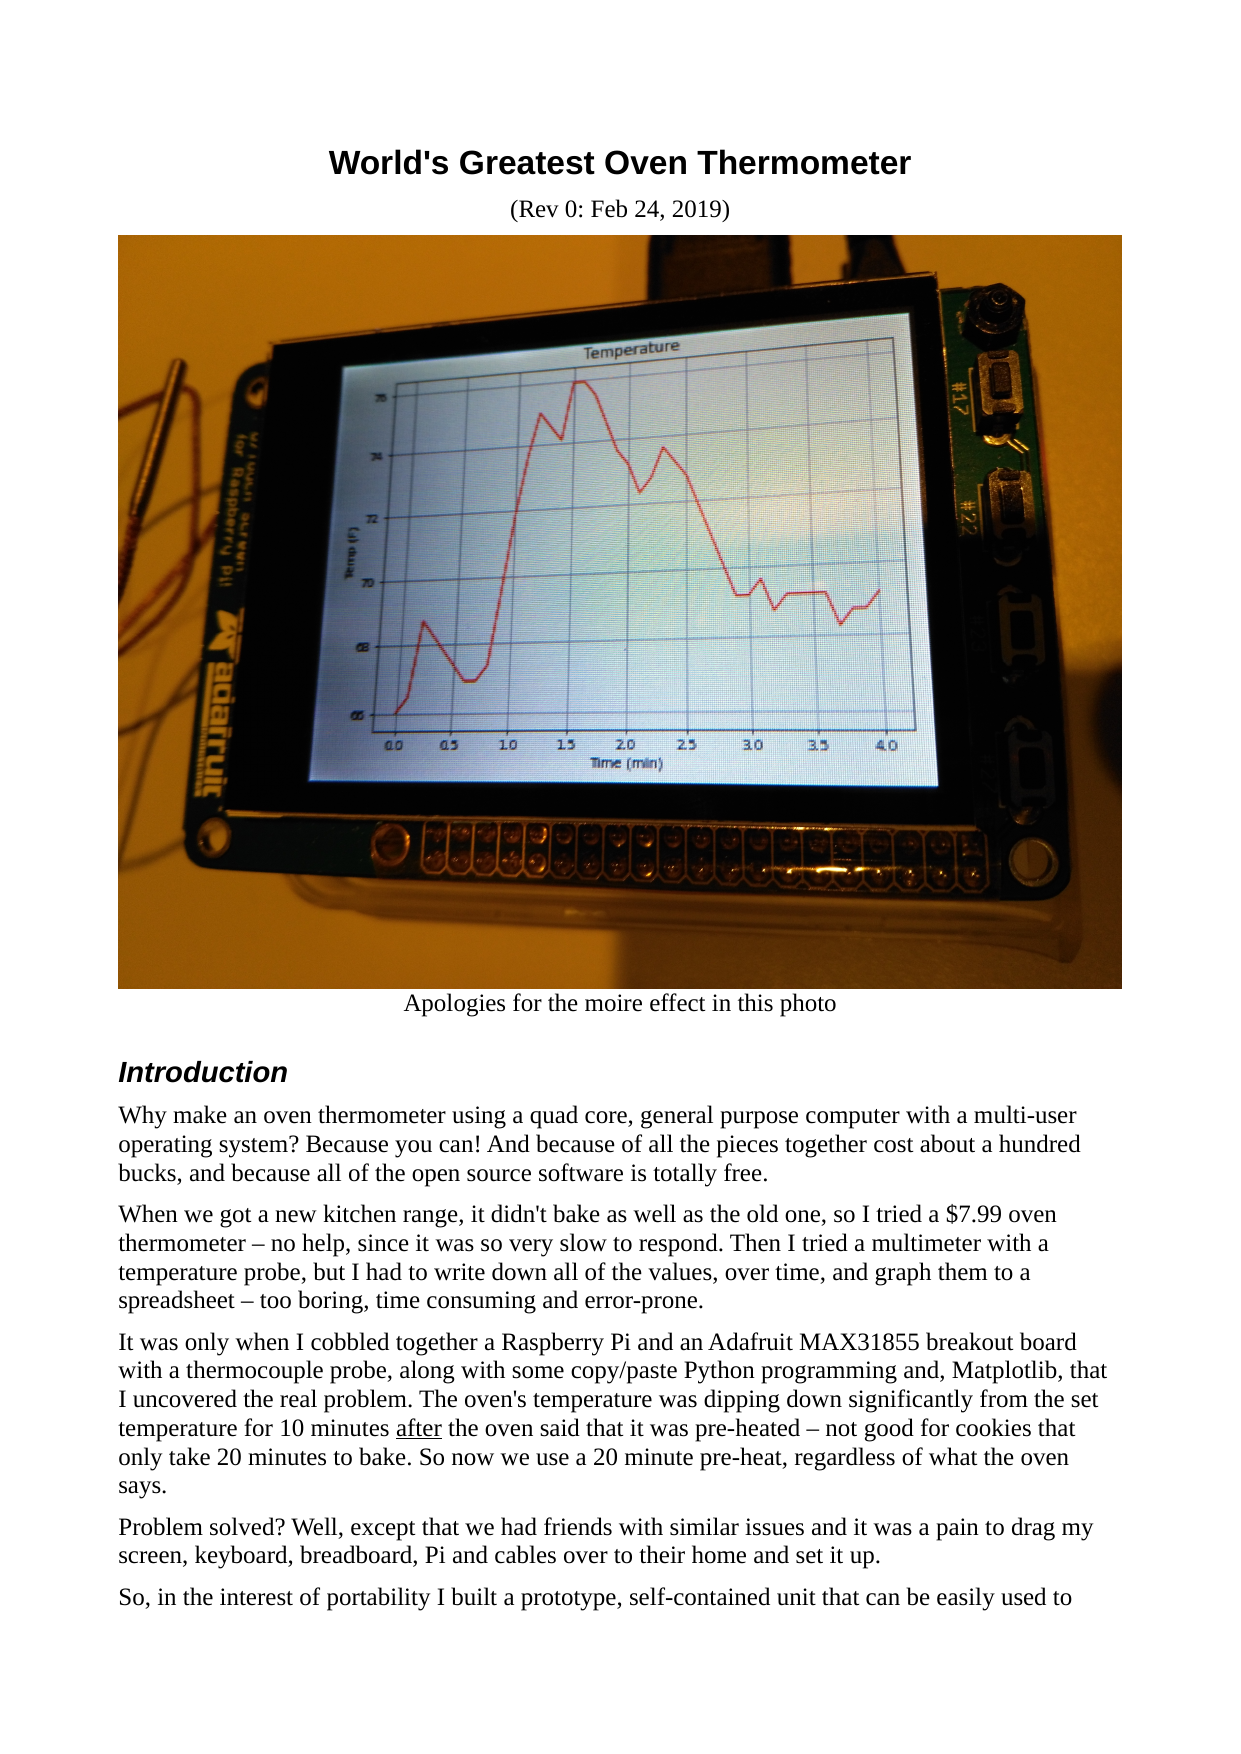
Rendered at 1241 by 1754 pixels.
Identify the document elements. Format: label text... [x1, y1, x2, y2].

text When we got a new kitchen range, it didn't bake as well as the old one, so I tried a $7.99 oven thermometer – no help, since it was so very slow to respond. Then I tried a multimeter with a temperature probe, but I had to write down all of the values, over time, and graph them to a spreadsheet – too boring, time consuming and error-prone. [118, 1199, 1122, 1314]
subtitle Introduction [118, 1054, 1122, 1088]
text Problem solved? Well, except that we had friends with similar issues and it was a pain to drag my screen, keyboard, breadboard, Pi and cables over to their home and set it up. [118, 1512, 1122, 1569]
text (Rev 0: Feb 24, 2019) [118, 194, 1122, 223]
text So, in the interest of portability I built a prototype, self-contained unit that can be easily used to [118, 1582, 1122, 1611]
text It was only when I cobbled together a Raspberry Pi and an Adafruit MAX31855 breakout board with a thermocouple probe, along with some copy/paste Python programming and, Matplotlib, that I uncovered the real problem. The oven's temperature was dipping down significantly from the set temperature for 10 minutes after the oven said that it was pre-heated – not good for cookies that only take 20 minutes to bake. So now we use a 20 minute pre-heat, regardless of what the oven says. [118, 1327, 1122, 1499]
text Apologies for the moire effect in this photo [118, 989, 1122, 1017]
subtitle World's Greatest Oven Thermometer [118, 143, 1122, 182]
picture [118, 235, 1122, 989]
text Why make an oven thermometer using a quad core, general purpose computer with a multi-user operating system? Because you can! And because of all the pieces together cost about a hundred bucks, and because all of the open source software is totally free. [118, 1101, 1122, 1187]
